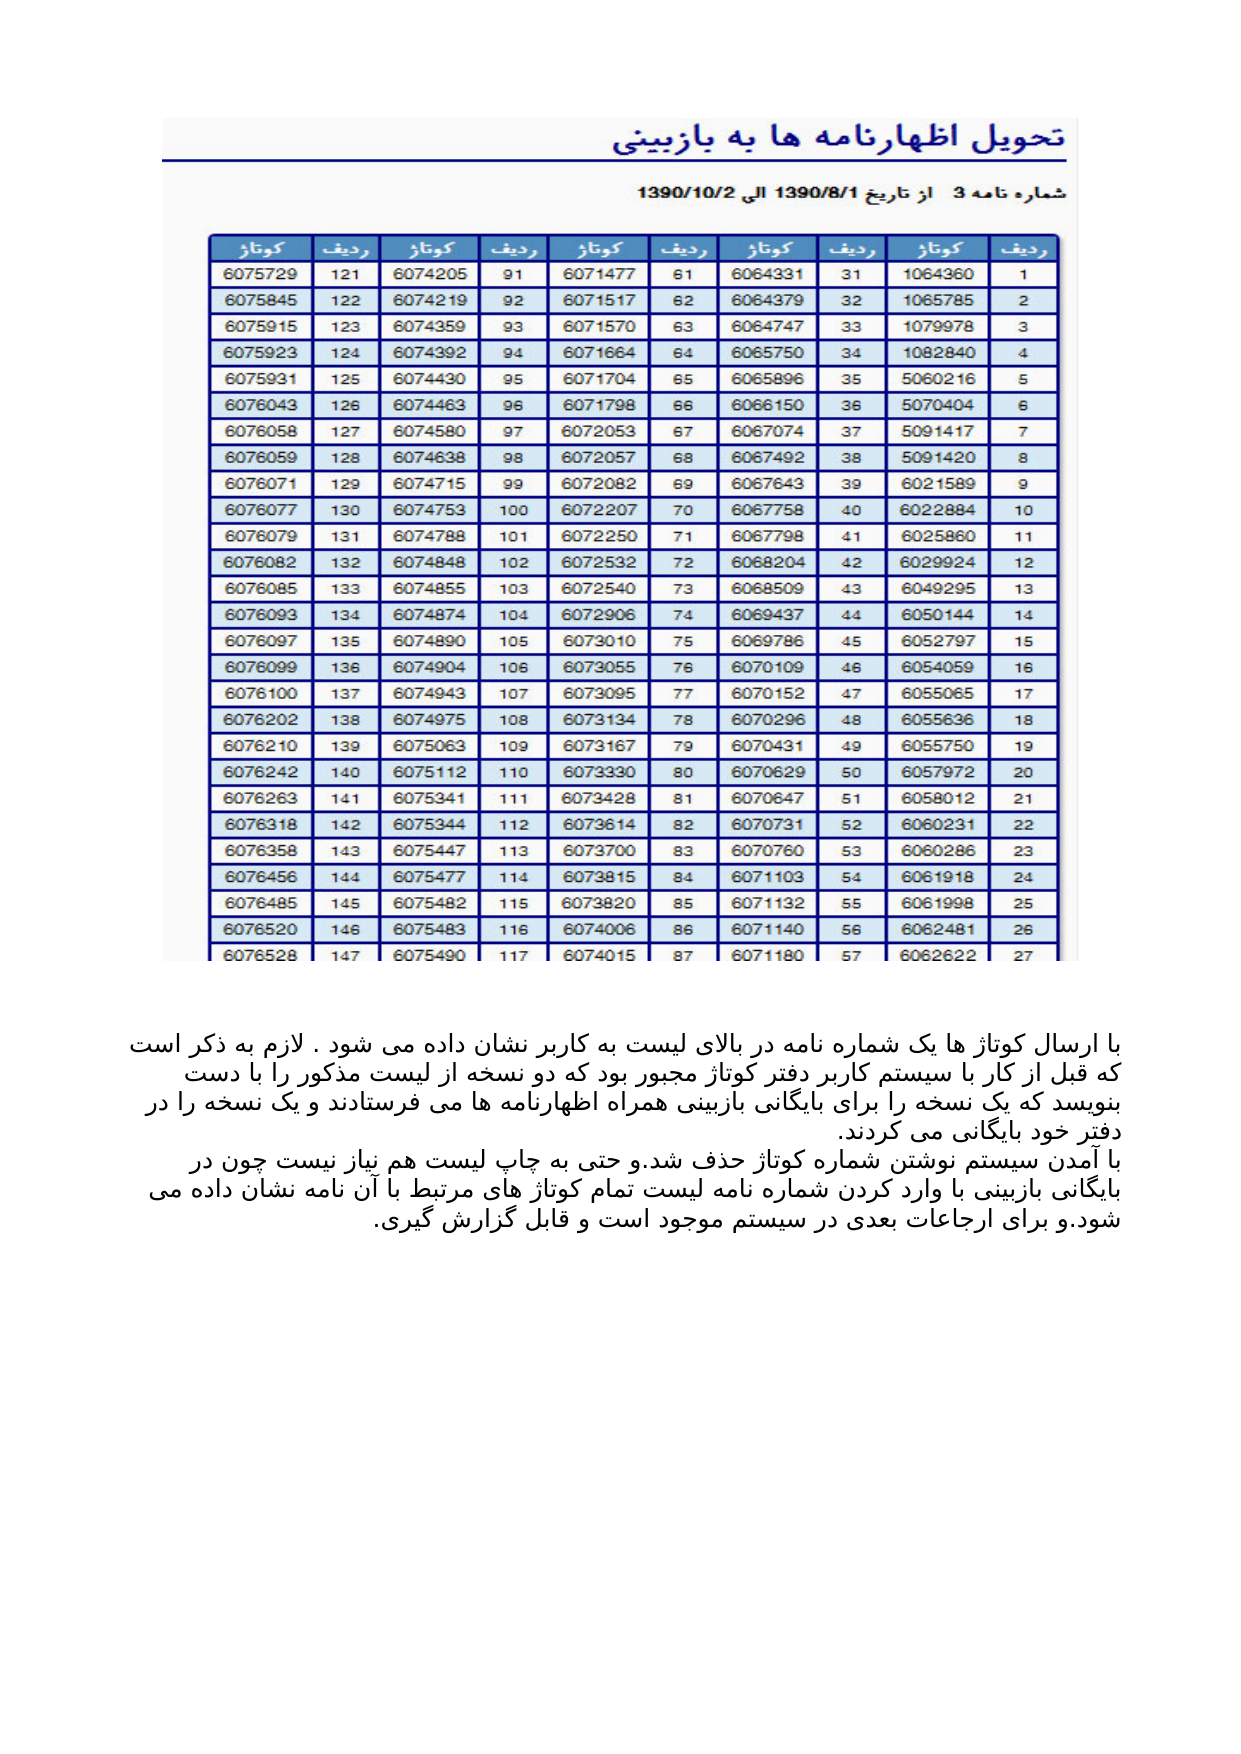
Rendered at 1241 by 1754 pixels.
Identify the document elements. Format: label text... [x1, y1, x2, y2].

text با ارسال کوتاژ ها یک شماره نامه در بالای لیست به کاربر نشان داده می شود . لازم به ذکر است که قبل از کار با سیستم کاربر دفتر کوتاژ مجبور بود که دو نسخه از لیست مذکور را با دست بنویسد که یک نسخه را برای بایگانی بازبینی همراه اظهارنامه ها می فرستادند و یک نسخه را در دفتر خود بایگانی می کردند. [118, 1029, 1122, 1146]
picture [162, 118, 1079, 961]
text با آمدن سیستم نوشتن شماره کوتاژ حذف شد.و حتی به چاپ لیست هم نیاز نیست چون در بایگانی بازبینی با وارد کردن شماره نامه لیست تمام کوتاژ های مرتبط با آن نامه نشان داده می شود.و برای ارجاعات بعدی در سیستم موجود است و قابل گزارش گیری. [118, 1146, 1122, 1233]
